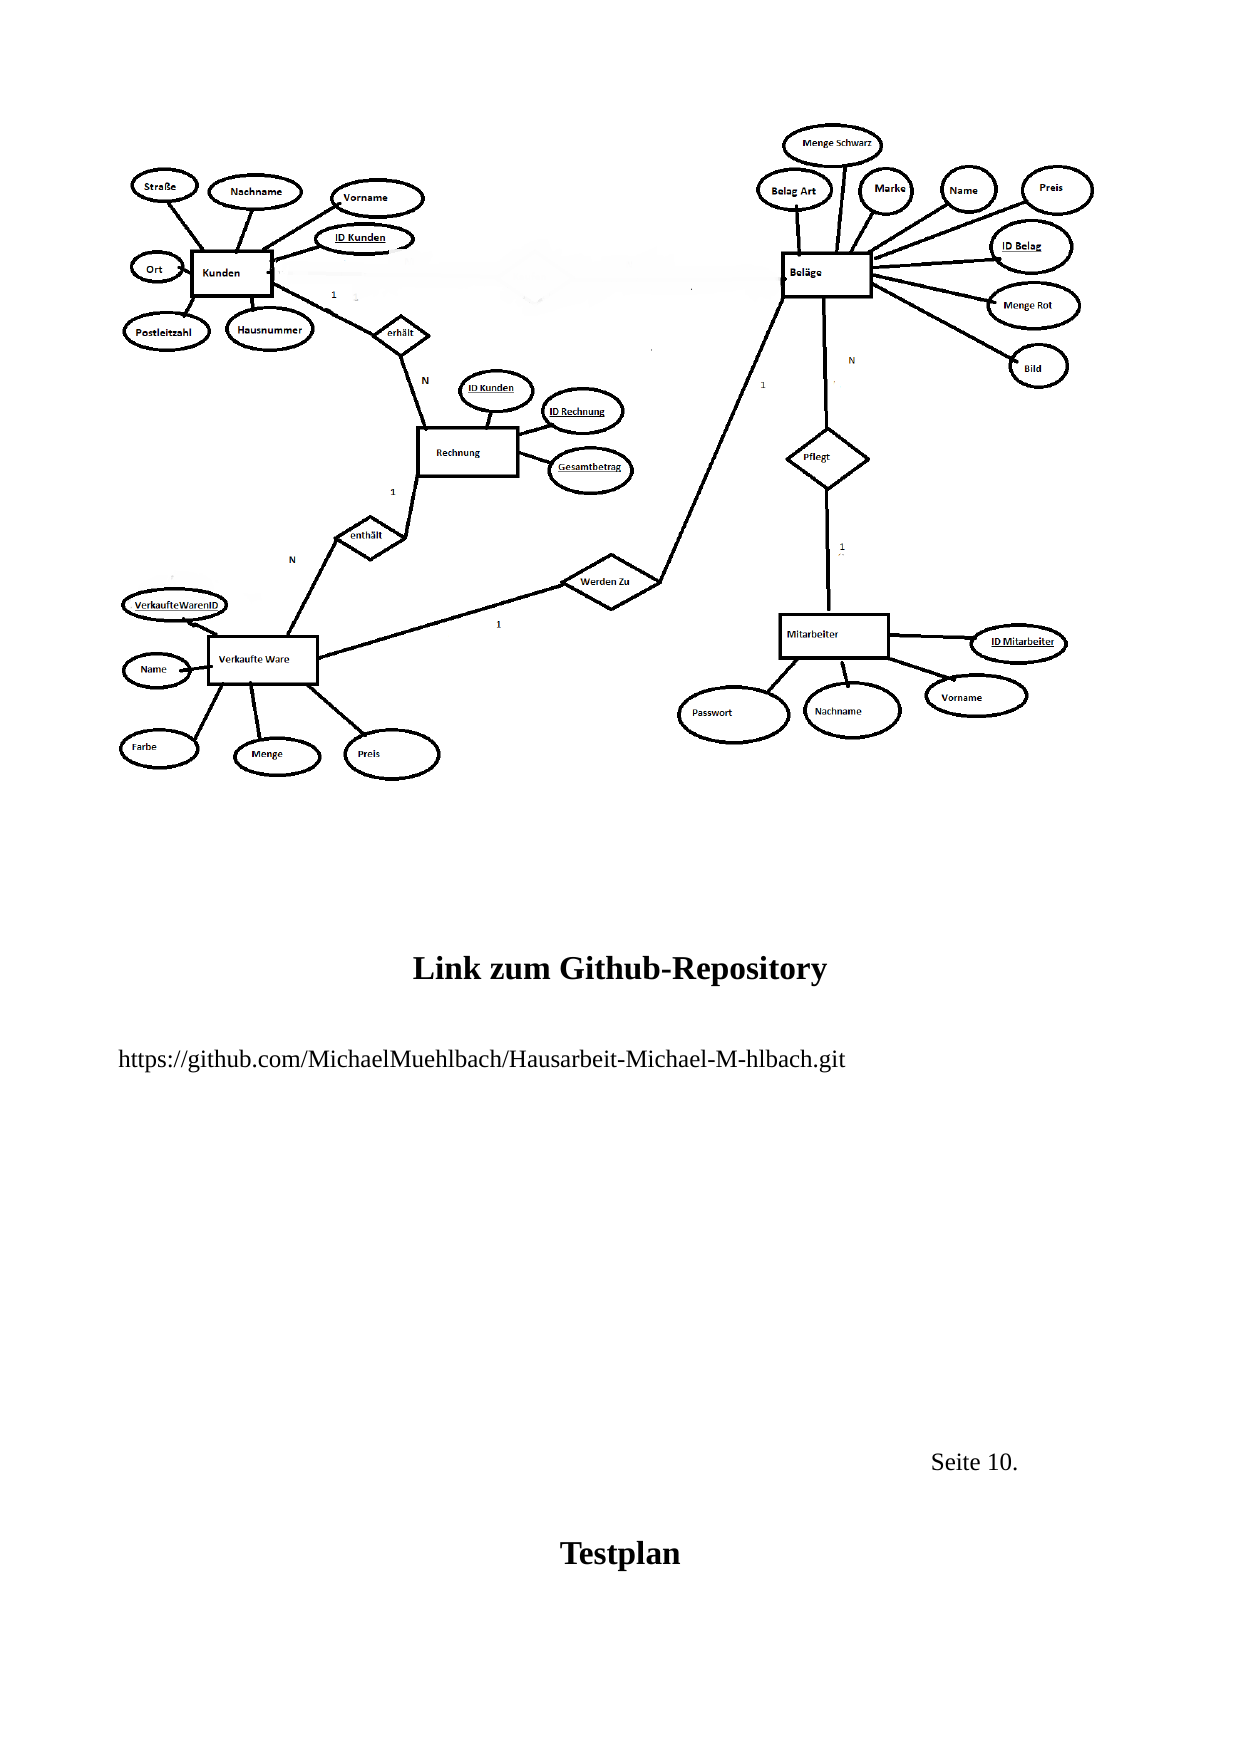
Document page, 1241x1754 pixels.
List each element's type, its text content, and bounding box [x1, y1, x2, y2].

text Testplan [118, 1533, 1122, 1571]
picture [118, 118, 1123, 920]
text Link zum Github-Repository [118, 948, 1122, 987]
text https://github.com/MichaelMuehlbach/Hausarbeit-Michael-M-hlbach.git [118, 1044, 1122, 1073]
text Seite 10. [118, 1447, 1122, 1476]
